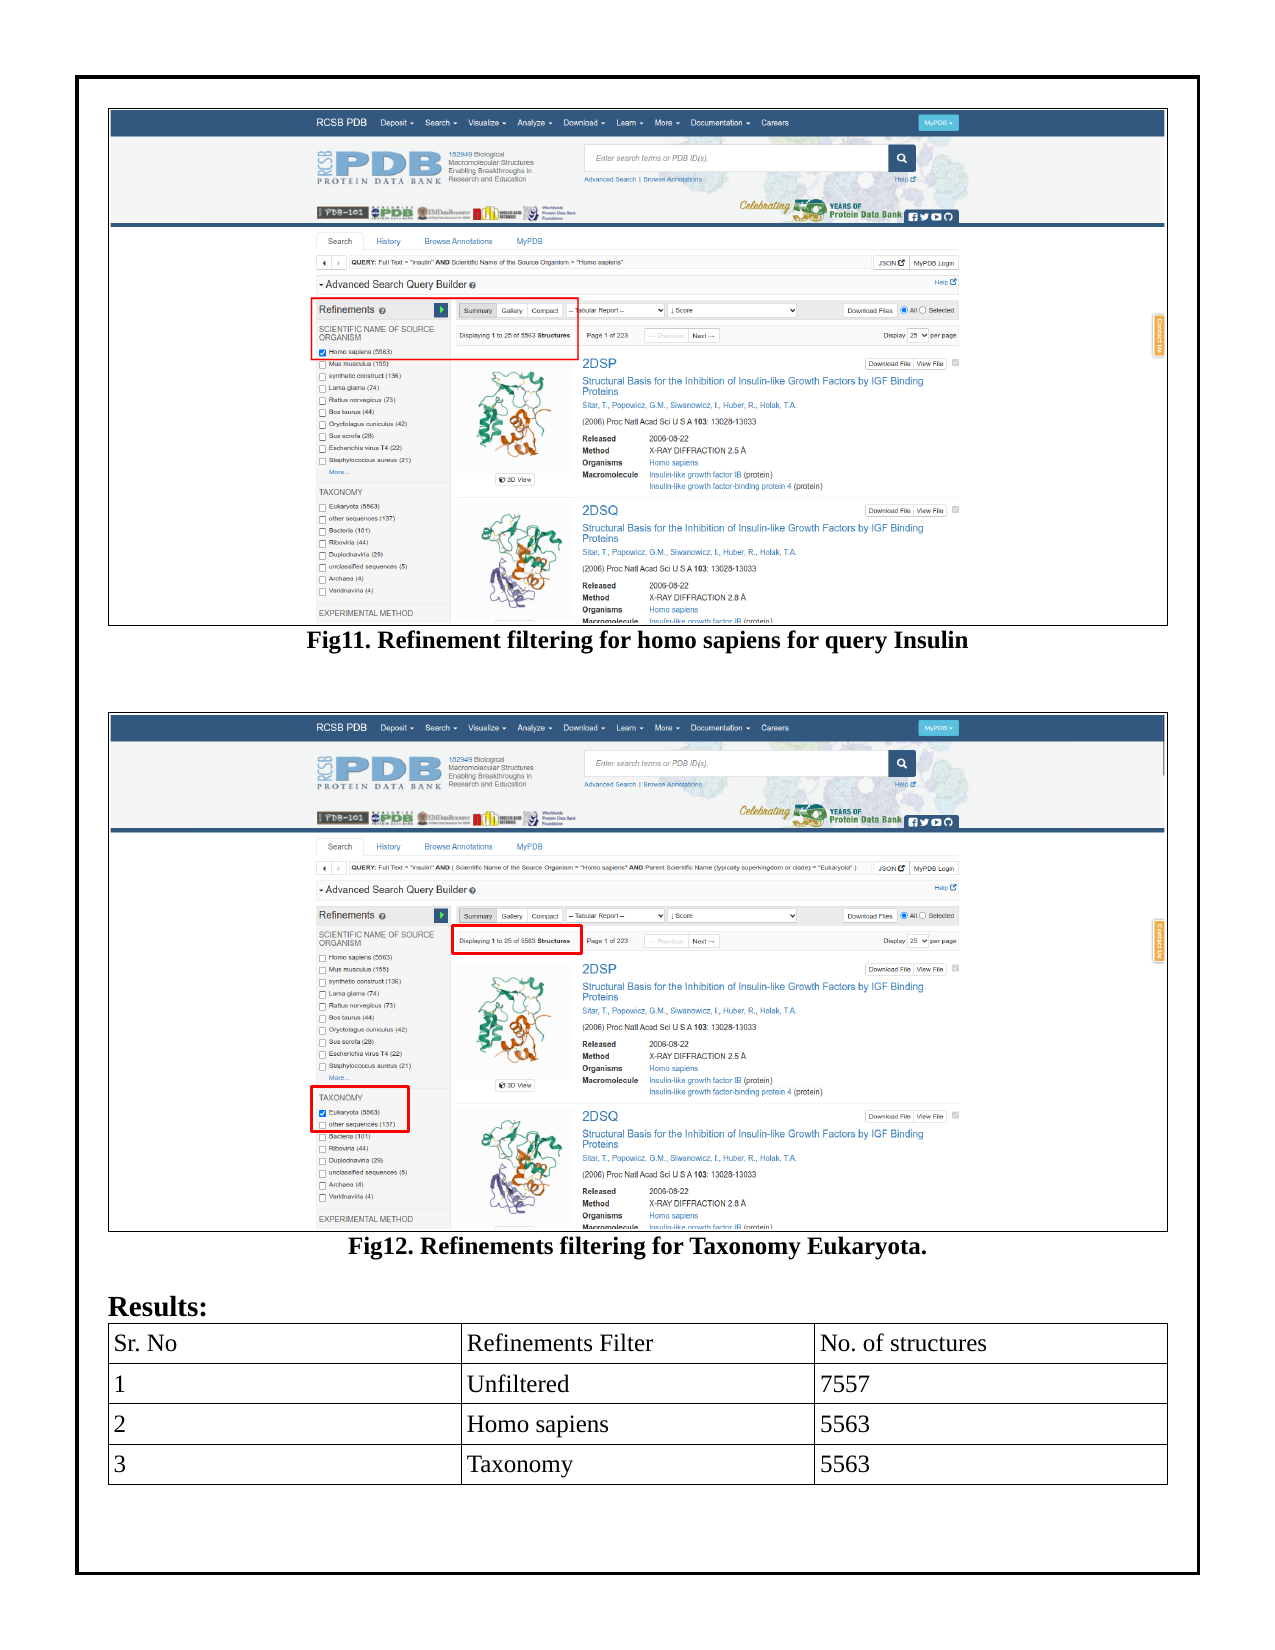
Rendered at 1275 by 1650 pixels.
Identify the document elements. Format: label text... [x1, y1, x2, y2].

table_header No. of structures [815, 1324, 1167, 1363]
table_cell Unfiltered [462, 1364, 814, 1403]
table_cell Homo sapiens [462, 1404, 814, 1443]
picture [110, 110, 1165, 623]
text Fig11. Refinement filtering for homo sapiens for query Insulin [108, 626, 1167, 654]
table_cell 1 [109, 1364, 461, 1403]
table_cell 5563 [815, 1404, 1167, 1443]
text Results: [108, 1289, 1167, 1322]
table_cell 3 [109, 1445, 461, 1484]
table_header Sr. No [109, 1324, 461, 1363]
table_cell 2 [109, 1404, 461, 1443]
table_header Refinements Filter [462, 1324, 814, 1363]
table_cell 7557 [815, 1364, 1167, 1403]
text Fig12. Refinements filtering for Taxonomy Eukaryota. [108, 1232, 1167, 1260]
table_cell Taxonomy [462, 1445, 814, 1484]
table_cell 5563 [815, 1445, 1167, 1484]
picture [110, 715, 1165, 1229]
